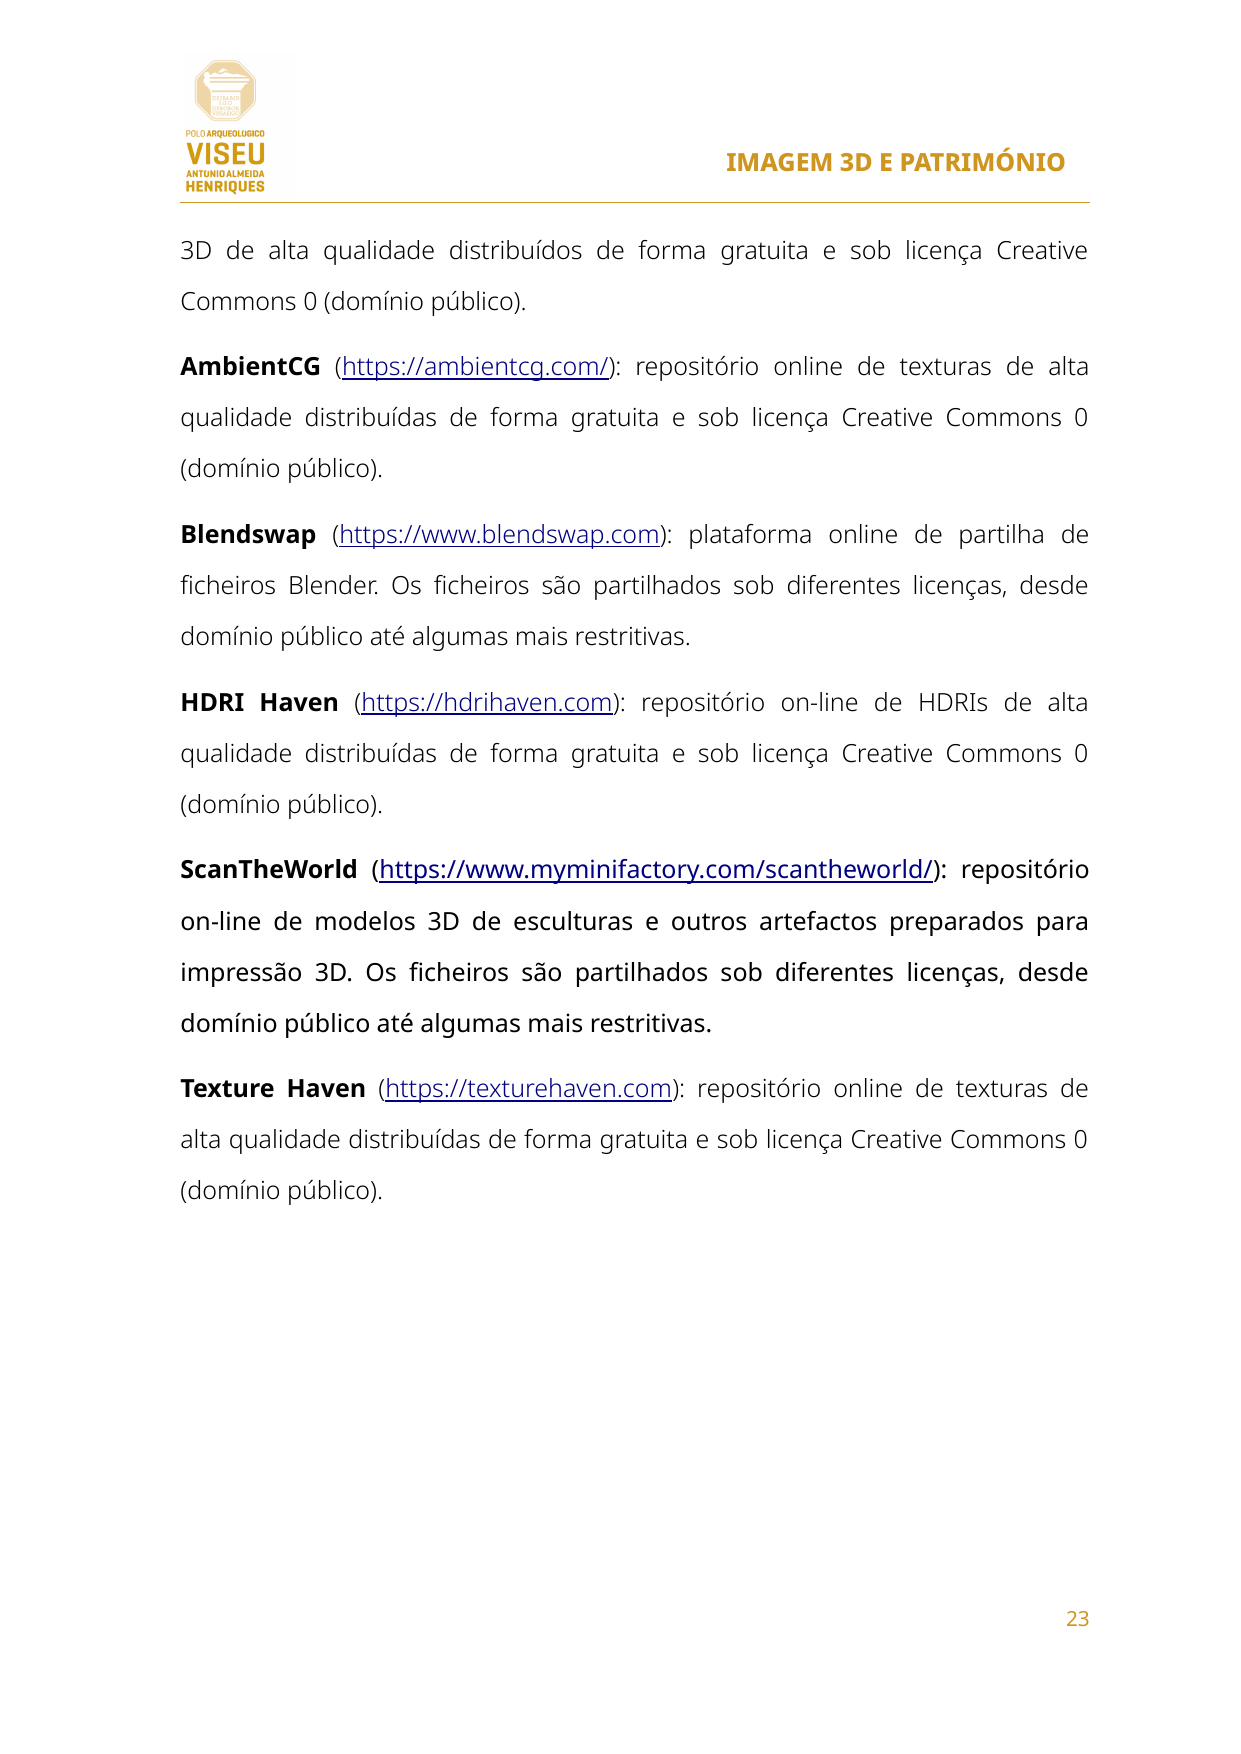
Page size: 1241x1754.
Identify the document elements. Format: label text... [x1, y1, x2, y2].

text 3D de alta qualidade distribuídos de forma gratuita e sob licença Creative Commons 0 (domínio público). [180, 232, 1090, 317]
text Texture Haven (https://texturehaven.com): repositório online de texturas de alta qualidade distribuídas de forma gratuita e sob licença Creative Commons 0 (domínio público). [180, 1071, 1090, 1207]
text HDRI Haven (https://hdrihaven.com): repositório on-line de HDRIs de alta qualidade distribuídas de forma gratuita e sob licença Creative Commons 0 (domínio público). [180, 684, 1090, 821]
text AmbientCG (https://ambientcg.com/): repositório online de texturas de alta qualidade distribuídas de forma gratuita e sob licença Creative Commons 0 (domínio público). [180, 349, 1090, 485]
text Blendswap (https://www.blendswap.com): plataforma online de partilha de ficheiros Blender. Os ficheiros são partilhados sob diferentes licenças, desde domínio público até algumas mais restritivas. [180, 517, 1090, 653]
text ScanTheWorld (https://www.myminifactory.com/scantheworld/): repositório on-line de modelos 3D de esculturas e outros artefactos preparados para impressão 3D. Os ficheiros são partilhados sob diferentes licenças, desde domínio público até algumas mais restritivas. [180, 852, 1090, 1039]
picture [183, 52, 299, 201]
